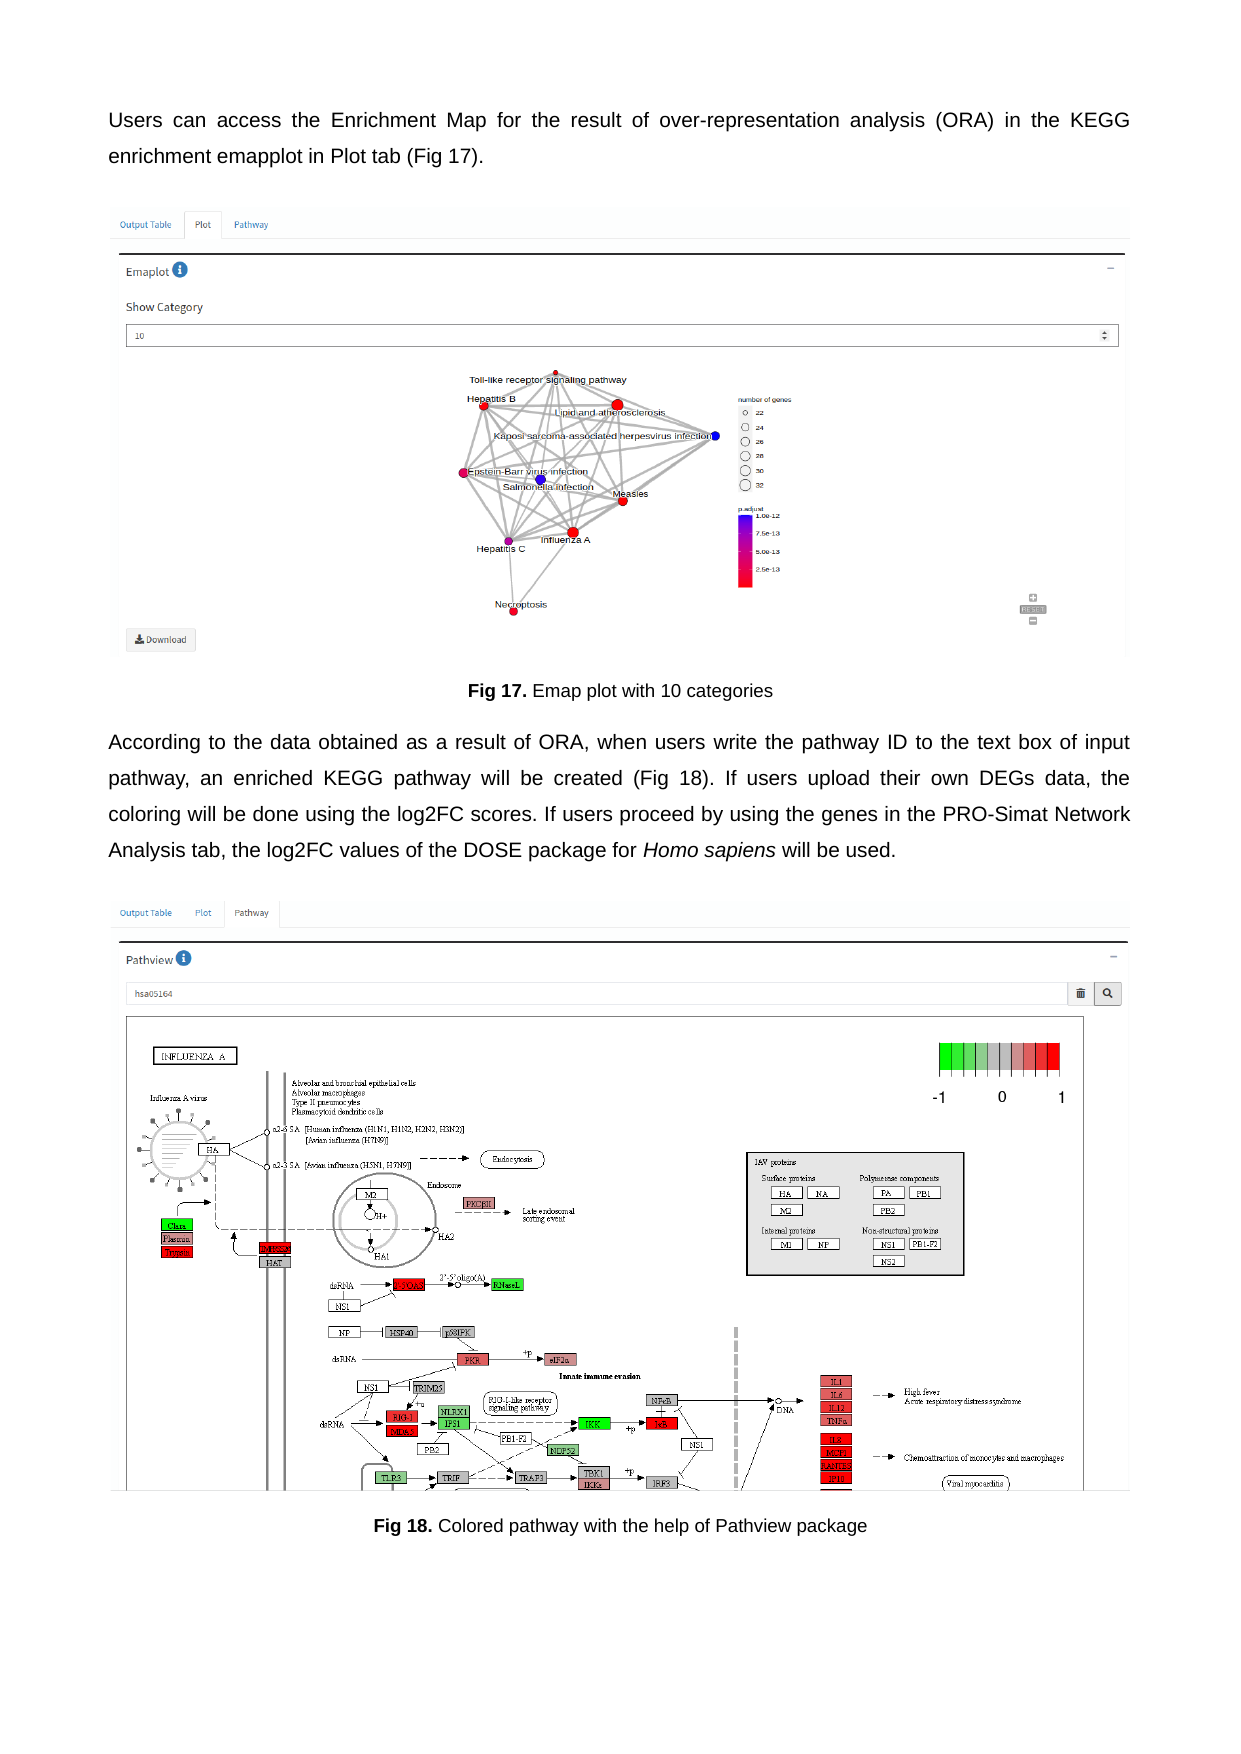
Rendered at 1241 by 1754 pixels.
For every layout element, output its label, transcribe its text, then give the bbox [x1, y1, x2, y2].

text According to the data obtained as a result of ORA, when users write the pathway ID to the text box of input pathway, an enriched KEGG pathway will be created (Fig 18). If users upload their own DEGs data, the coloring will be done using the log2FC scores. If users proceed by using the genes in the PRO-Simat Network Analysis tab, the log2FC values of the DOSE package for Homo sapiens will be used. [108, 730, 1132, 862]
text Fig 17. Emap plot with 10 categories [108, 680, 1132, 702]
text Fig 18. Colored pathway with the help of Pathview package [108, 1514, 1132, 1536]
picture [110, 207, 1131, 657]
text Users can access the Enrichment Map for the result of over-representation analysis (ORA) in the KEGG enrichment emapplot in Plot tab (Fig 17). [108, 108, 1132, 168]
picture [110, 901, 1130, 1491]
